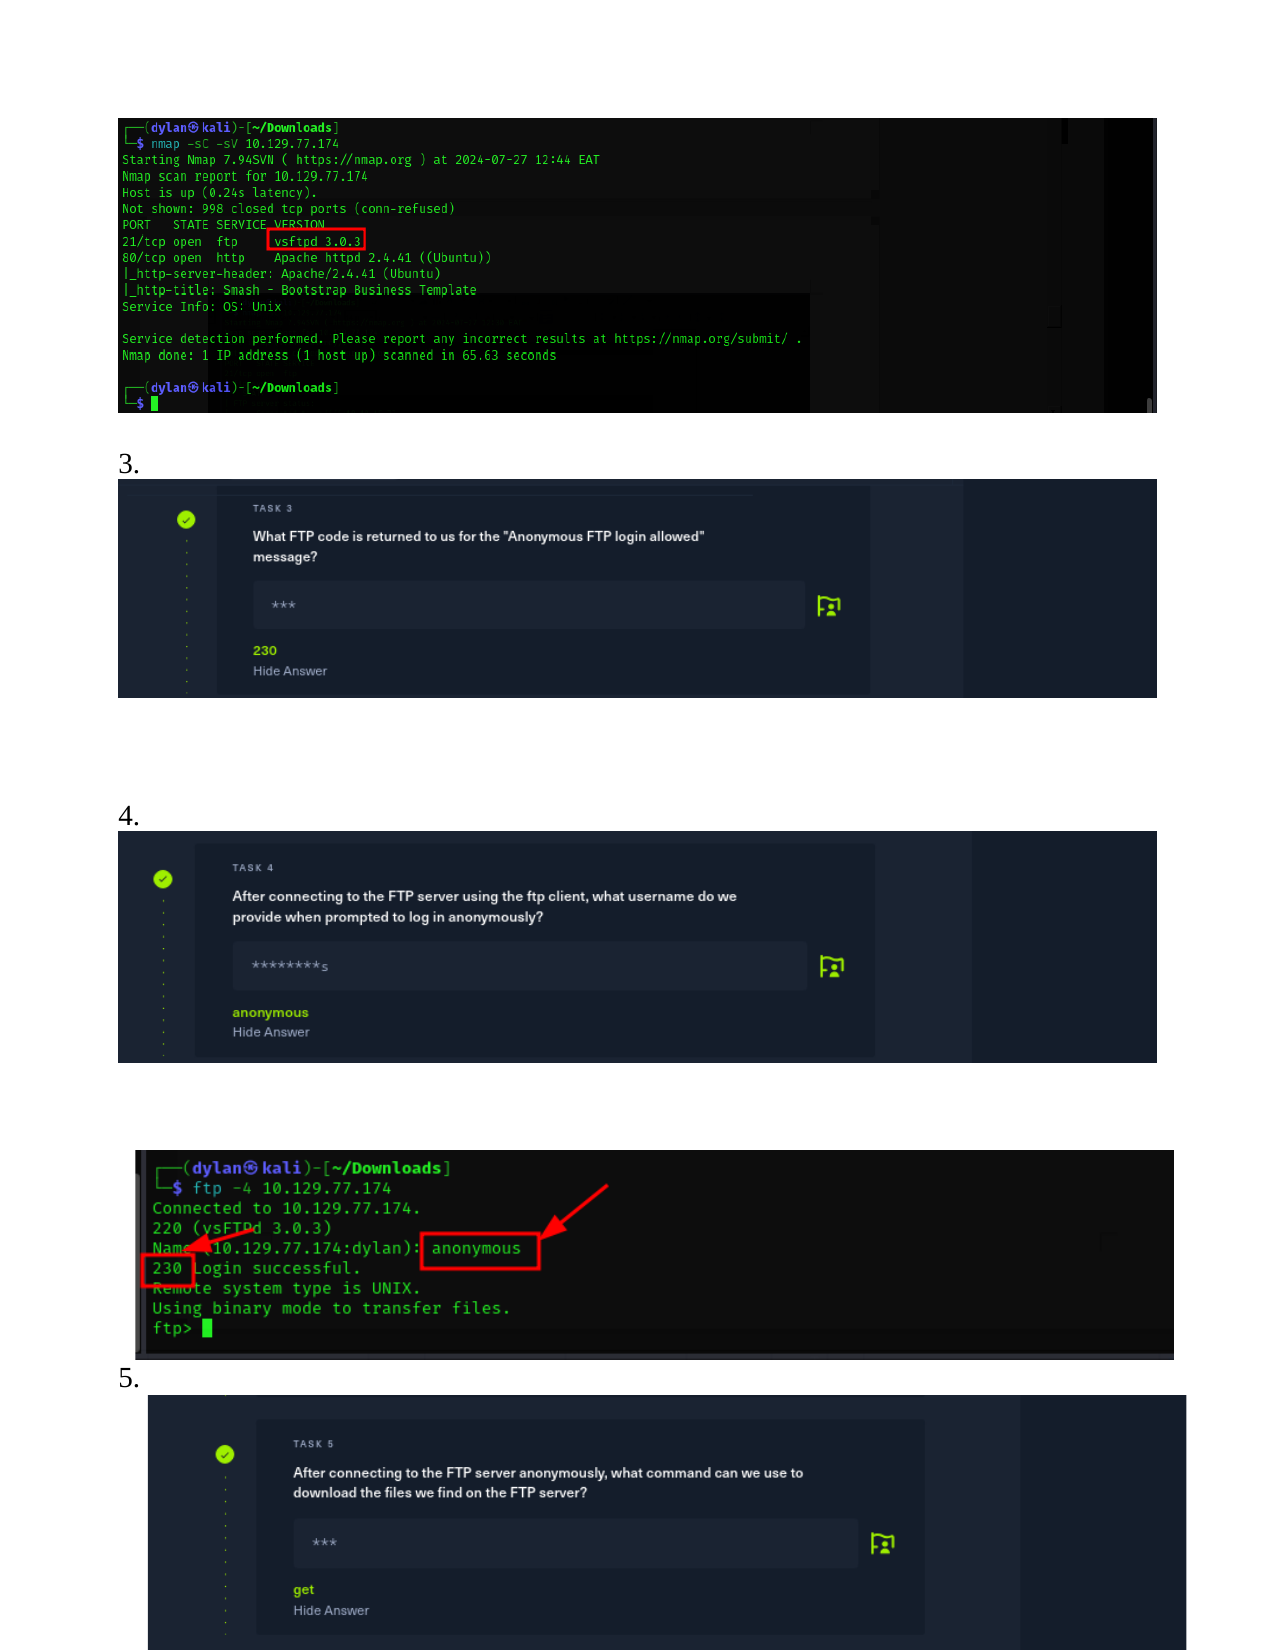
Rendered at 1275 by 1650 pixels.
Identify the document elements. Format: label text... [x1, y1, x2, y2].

text 4. [118, 798, 1157, 831]
picture [118, 831, 1157, 1063]
text 5. [118, 1130, 1157, 1393]
picture [118, 118, 1157, 413]
text 3. [118, 446, 1157, 479]
picture [135, 1150, 1174, 1360]
picture [118, 479, 1157, 698]
picture [147, 1395, 1187, 1650]
